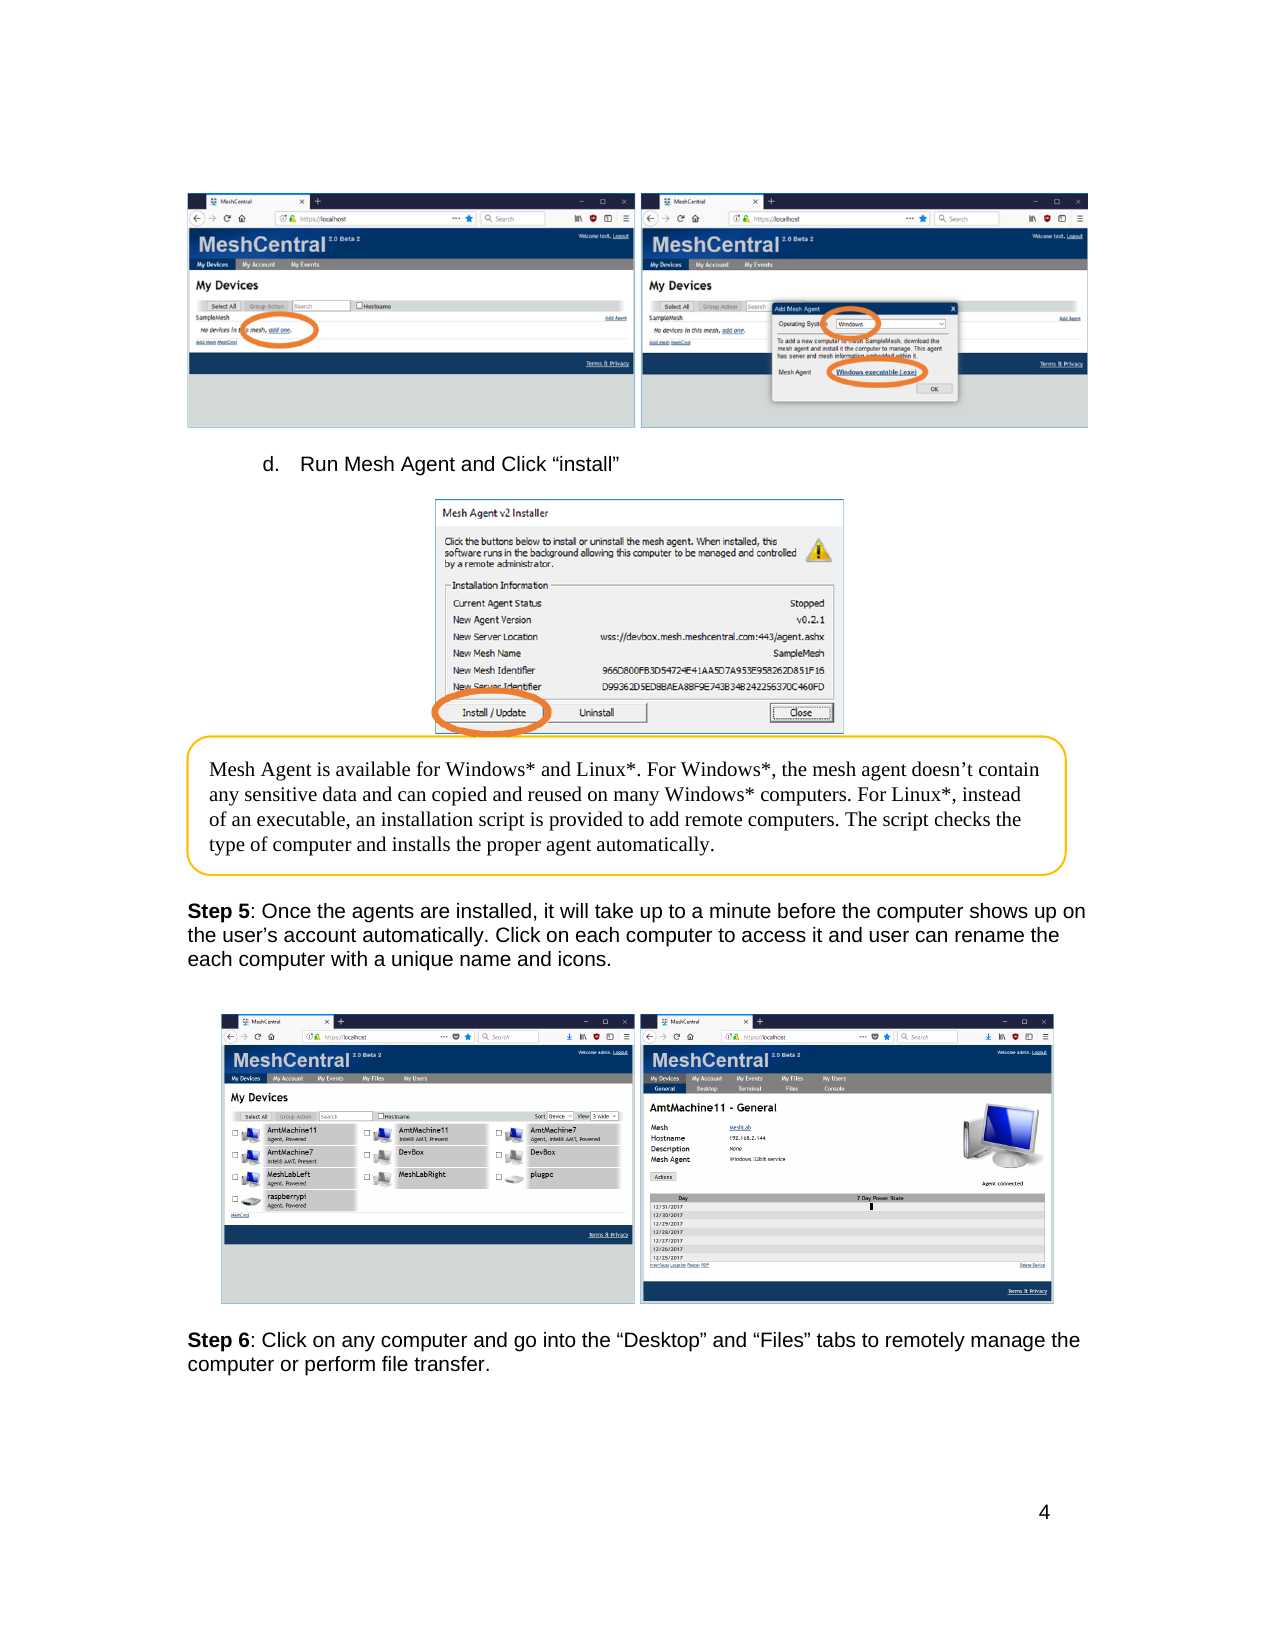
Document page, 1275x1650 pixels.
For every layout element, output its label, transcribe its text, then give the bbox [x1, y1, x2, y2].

text Step 6: Click on any computer and go into the “Desktop” and “Files” tabs to remotely manage the computer or perform file transfer. [187, 1328, 1087, 1376]
list Run Mesh Agent and Click “install” [262, 451, 1087, 475]
text Step 5: Once the agents are installed, it will take up to a minute before the computer shows up on the user’s account automatically. Click on each computer to access it and user can rename the each computer with a unique name and icons. [187, 899, 1087, 971]
